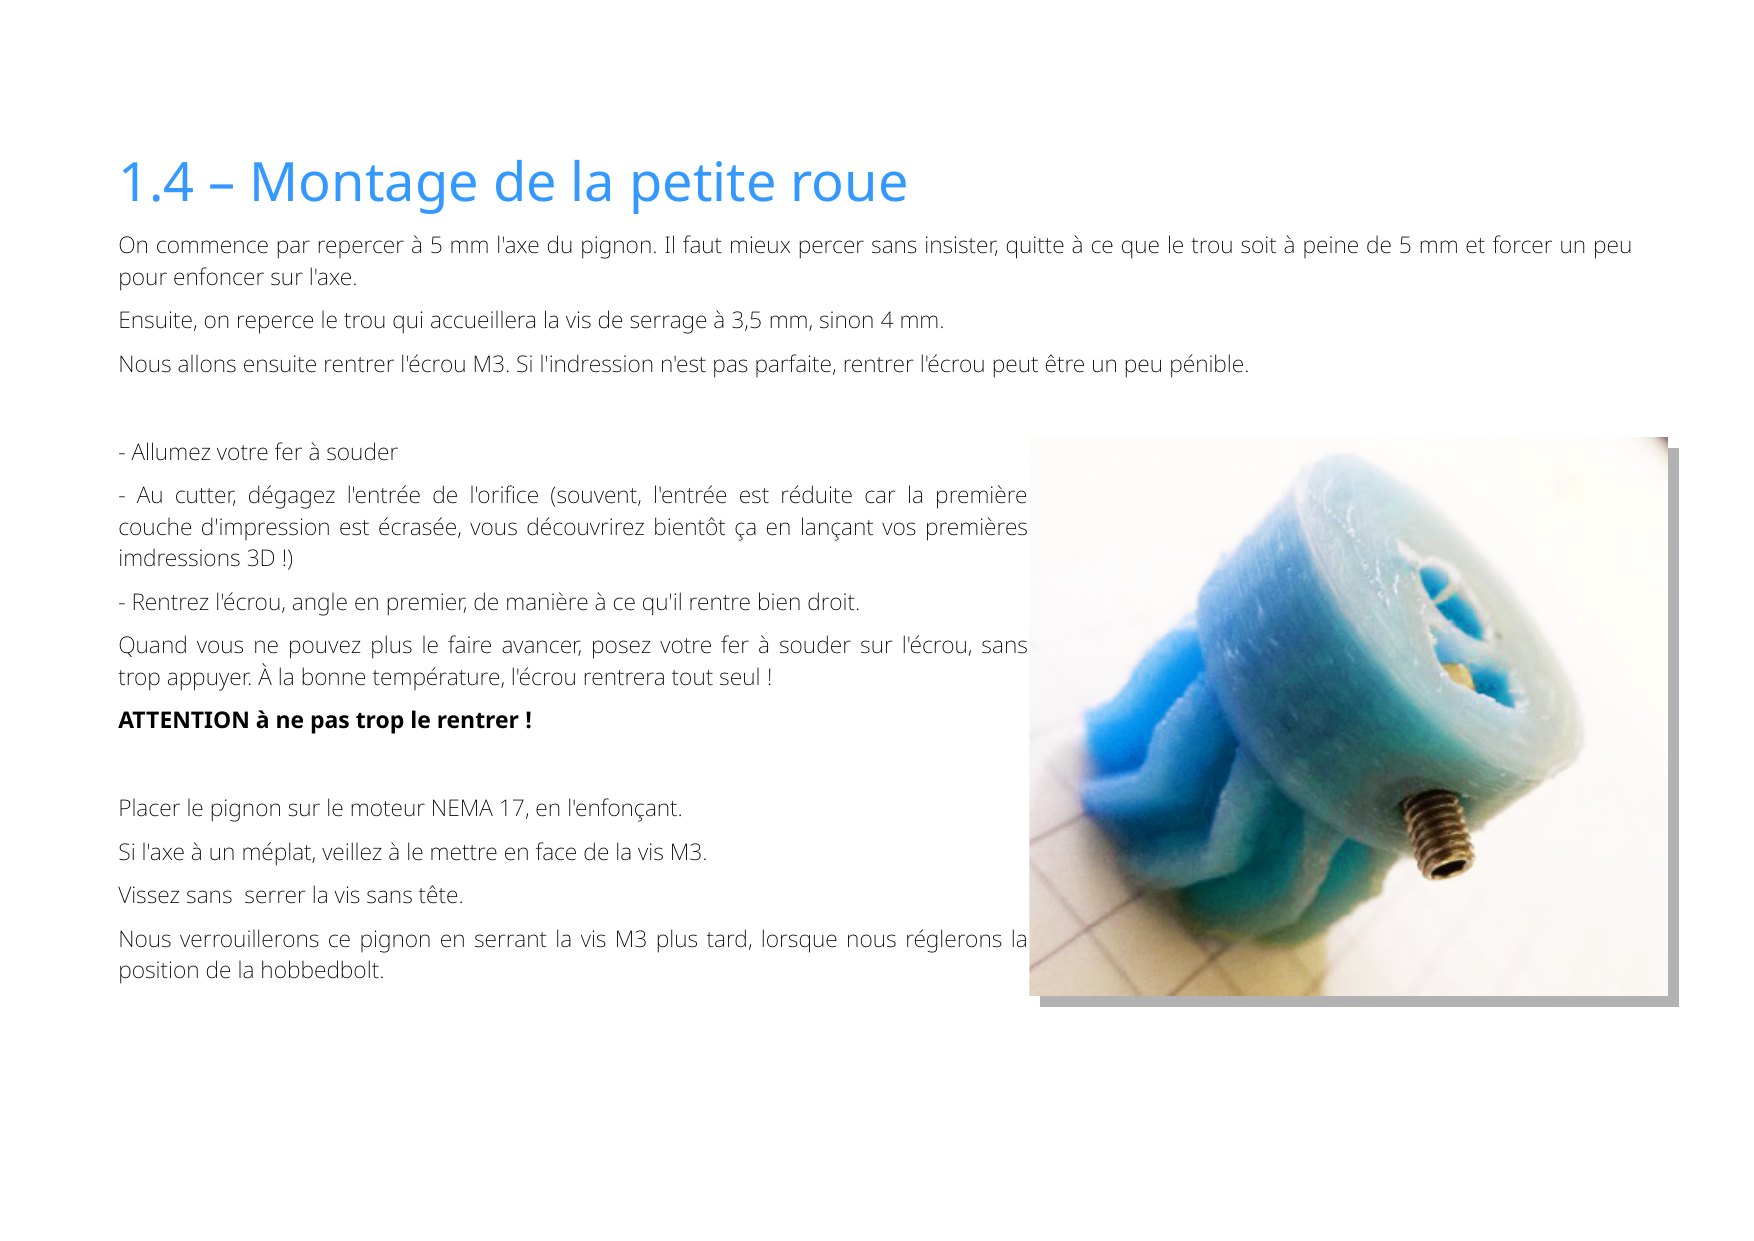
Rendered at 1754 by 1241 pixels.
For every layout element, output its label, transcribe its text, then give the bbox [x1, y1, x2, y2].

text Si l'axe à un méplat, veillez à le mettre en face de la vis M3. [118, 836, 1029, 867]
text Vissez sans serrer la vis sans tête. [118, 879, 1029, 911]
text - Au cutter, dégagez l'entrée de l'orifice (souvent, l'entrée est réduite car la première couche d'impression est écrasée, vous découvrirez bientôt ça en lançant vos premières imdressions 3D !) [118, 479, 1029, 573]
text - Allumez votre fer à souder [118, 436, 1636, 467]
text Ensuite, on reperce le trou qui accueillera la vis de serrage à 3,5 mm, sinon 4 mm. [118, 304, 1636, 336]
subtitle 1.4 – Montage de la petite roue [118, 143, 1636, 217]
text Quand vous ne pouvez plus le faire avancer, posez votre fer à souder sur l'écrou, sans trop appuyer. À la bonne température, l'écrou rentrera tout seul ! [118, 629, 1029, 692]
text Nous allons ensuite rentrer l'écrou M3. Si l'indression n'est pas parfaite, rentrer l'écrou peut être un peu pénible. [118, 348, 1636, 379]
text - Rentrez l'écrou, angle en premier, de manière à ce qu'il rentre bien droit. [118, 586, 1029, 617]
text Placer le pignon sur le moteur NEMA 17, en l'enfonçant. [118, 792, 1029, 823]
text ATTENTION à ne pas trop le rentrer ! [118, 704, 1029, 736]
text Nous verrouillerons ce pignon en serrant la vis M3 plus tard, lorsque nous réglerons la position de la hobbedbolt. [118, 923, 1029, 986]
picture [1029, 437, 1668, 996]
text On commence par repercer à 5 mm l'axe du pignon. Il faut mieux percer sans insister, quitte à ce que le trou soit à peine de 5 mm et forcer un peu pour enfoncer sur l'axe. [118, 229, 1636, 292]
